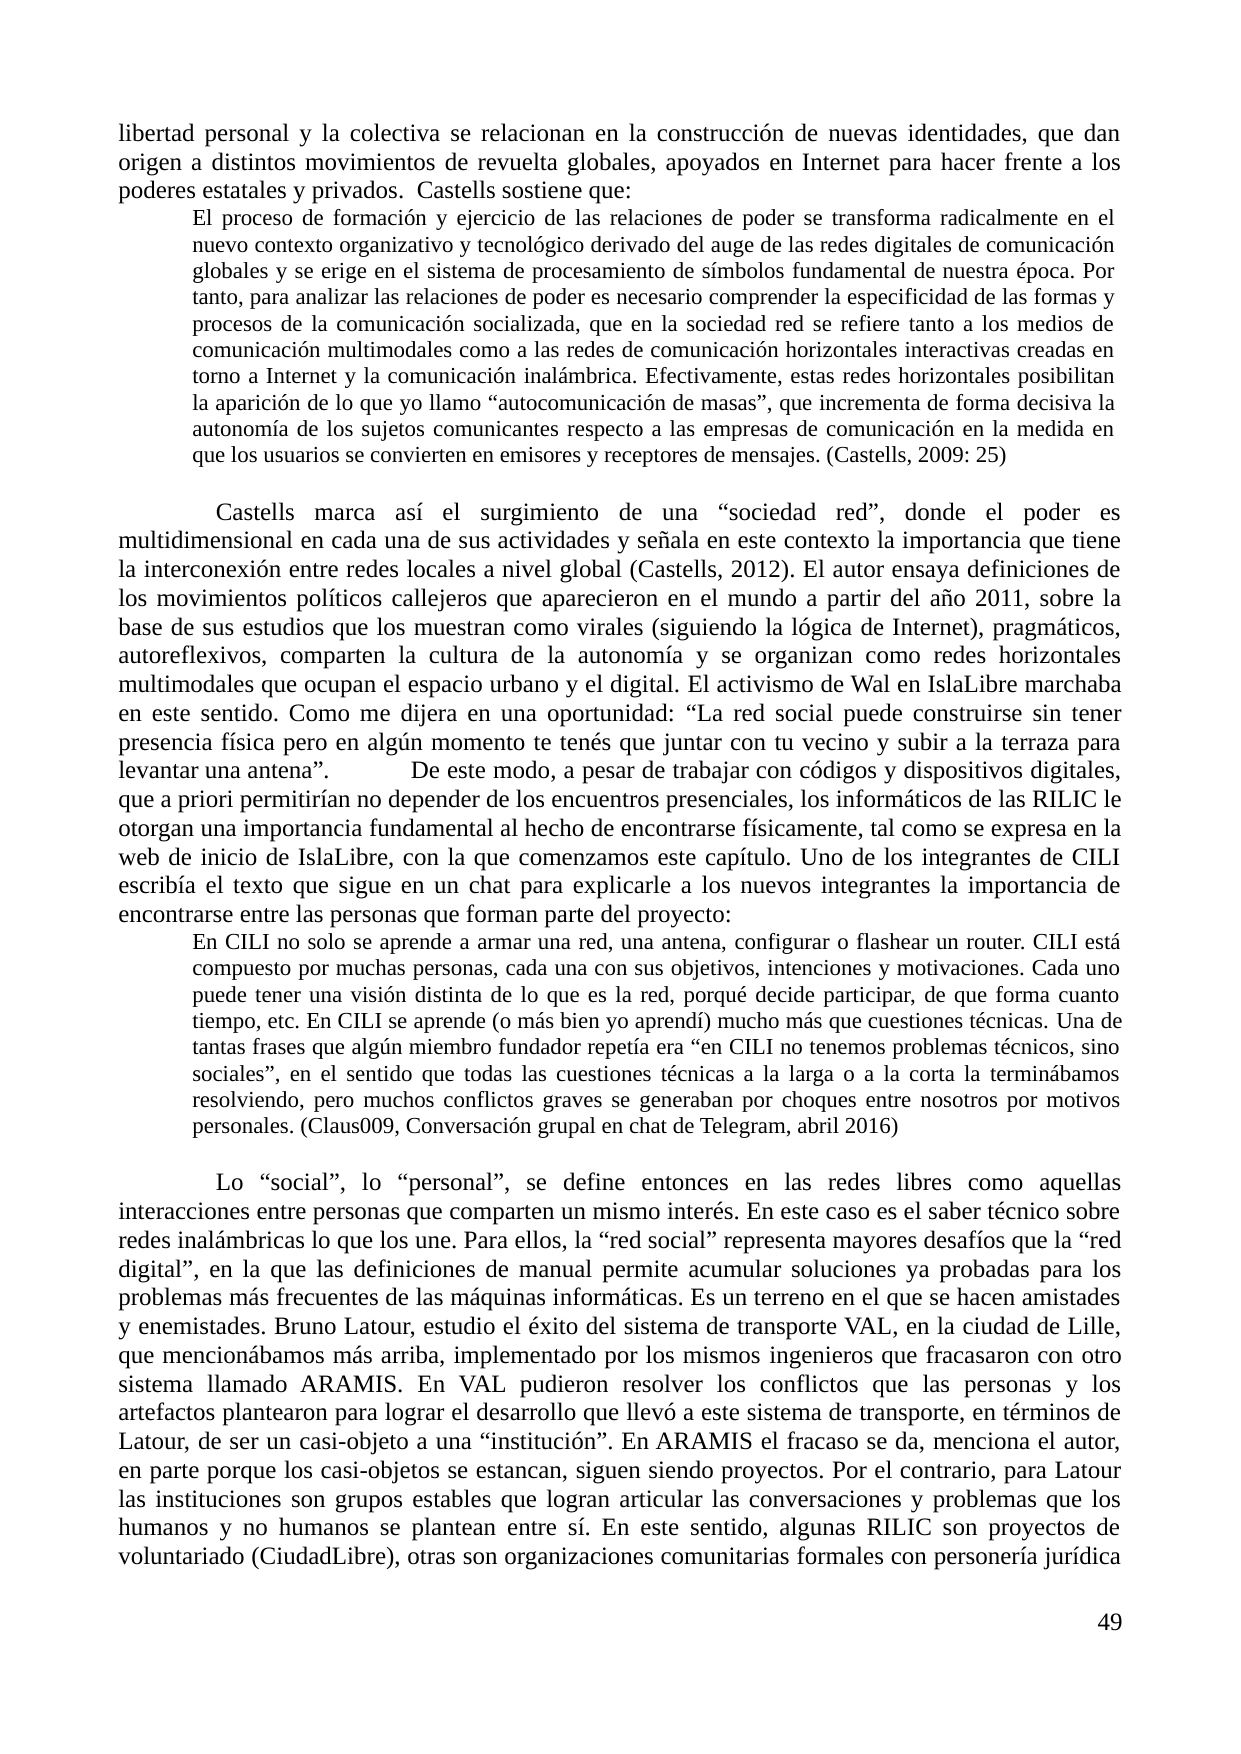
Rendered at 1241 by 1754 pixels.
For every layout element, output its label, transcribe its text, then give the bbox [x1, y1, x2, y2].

text libertad personal y la colectiva se relacionan en la construcción de nuevas identidades, que dan origen a distintos movimientos de revuelta globales, apoyados en Internet para hacer frente a los poderes estatales y privados. Castells sostiene que: [118, 118, 1122, 204]
text En CILI no solo se aprende a armar una red, una antena, configurar o flashear un router. CILI está compuesto por muchas personas, cada una con sus objetivos, intenciones y motivaciones. Cada uno puede tener una visión distinta de lo que es la red, porqué decide participar, de que forma cuanto tiempo, etc. En CILI se aprende (o más bien yo aprendí) mucho más que cuestiones técnicas. Una de tantas frases que algún miembro fundador repetía era “en CILI no tenemos problemas técnicos, sino sociales”, en el sentido que todas las cuestiones técnicas a la larga o a la corta la terminábamos resolviendo, pero muchos conflictos graves se generaban por choques entre nosotros por motivos personales. (Claus009, Conversación grupal en chat de Telegram, abril 2016) [192, 928, 1122, 1139]
text Castells marca así el surgimiento de una “sociedad red”, donde el poder es multidimensional en cada una de sus actividades y señala en este contexto la importancia que tiene la interconexión entre redes locales a nivel global (Castells, 2012). El autor ensaya definiciones de los movimientos políticos callejeros que aparecieron en el mundo a partir del año 2011, sobre la base de sus estudios que los muestran como virales (siguiendo la lógica de Internet), pragmáticos, autoreflexivos, comparten la cultura de la autonomía y se organizan como redes horizontales multimodales que ocupan el espacio urbano y el digital. El activismo de Wal en IslaLibre marchaba en este sentido. Como me dijera en una oportunidad: “La red social puede construirse sin tener presencia física pero en algún momento te tenés que juntar con tu vecino y subir a la terraza para levantar una antena”. De este modo, a pesar de trabajar con códigos y dispositivos digitales, que a priori permitirían no depender de los encuentros presenciales, los informáticos de las RILIC le otorgan una importancia fundamental al hecho de encontrarse físicamente, tal como se expresa en la web de inicio de IslaLibre, con la que comenzamos este capítulo. Uno de los integrantes de CILI escribía el texto que sigue en un chat para explicarle a los nuevos integrantes la importancia de encontrarse entre las personas que forman parte del proyecto: [118, 497, 1122, 928]
text Lo “social”, lo “personal”, se define entonces en las redes libres como aquellas interacciones entre personas que comparten un mismo interés. En este caso es el saber técnico sobre redes inalámbricas lo que los une. Para ellos, la “red social” representa mayores desafíos que la “red digital”, en la que las definiciones de manual permite acumular soluciones ya probadas para los problemas más frecuentes de las máquinas informáticas. Es un terreno en el que se hacen amistades y enemistades. Bruno Latour, estudio el éxito del sistema de transporte VAL, en la ciudad de Lille, que mencionábamos más arriba, implementado por los mismos ingenieros que fracasaron con otro sistema llamado ARAMIS. En VAL pudieron resolver los conflictos que las personas y los artefactos plantearon para lograr el desarrollo que llevó a este sistema de transporte, en términos de Latour, de ser un casi-objeto a una “institución”. En ARAMIS el fracaso se da, menciona el autor, en parte porque los casi-objetos se estancan, siguen siendo proyectos. Por el contrario, para Latour las instituciones son grupos estables que logran articular las conversaciones y problemas que los humanos y no humanos se plantean entre sí. En este sentido, algunas RILIC son proyectos de voluntariado (CiudadLibre), otras son organizaciones comunitarias formales con personería jurídica [118, 1167, 1122, 1570]
text El proceso de formación y ejercicio de las relaciones de poder se transforma radicalmente en el nuevo contexto organizativo y tecnológico derivado del auge de las redes digitales de comunicación globales y se erige en el sistema de procesamiento de símbolos fundamental de nuestra época. Por tanto, para analizar las relaciones de poder es necesario comprender la especificidad de las formas y procesos de la comunicación socializada, que en la sociedad red se refiere tanto a los medios de comunicación multimodales como a las redes de comunicación horizontales interactivas creadas en torno a Internet y la comunicación inalámbrica. Efectivamente, estas redes horizontales posibilitan la aparición de lo que yo llamo “autocomunicación de masas”, que incrementa de forma decisiva la autonomía de los sujetos comunicantes respecto a las empresas de comunicación en la medida en que los usuarios se convierten en emisores y receptores de mensajes. (Castells, 2009: 25) [192, 204, 1116, 468]
